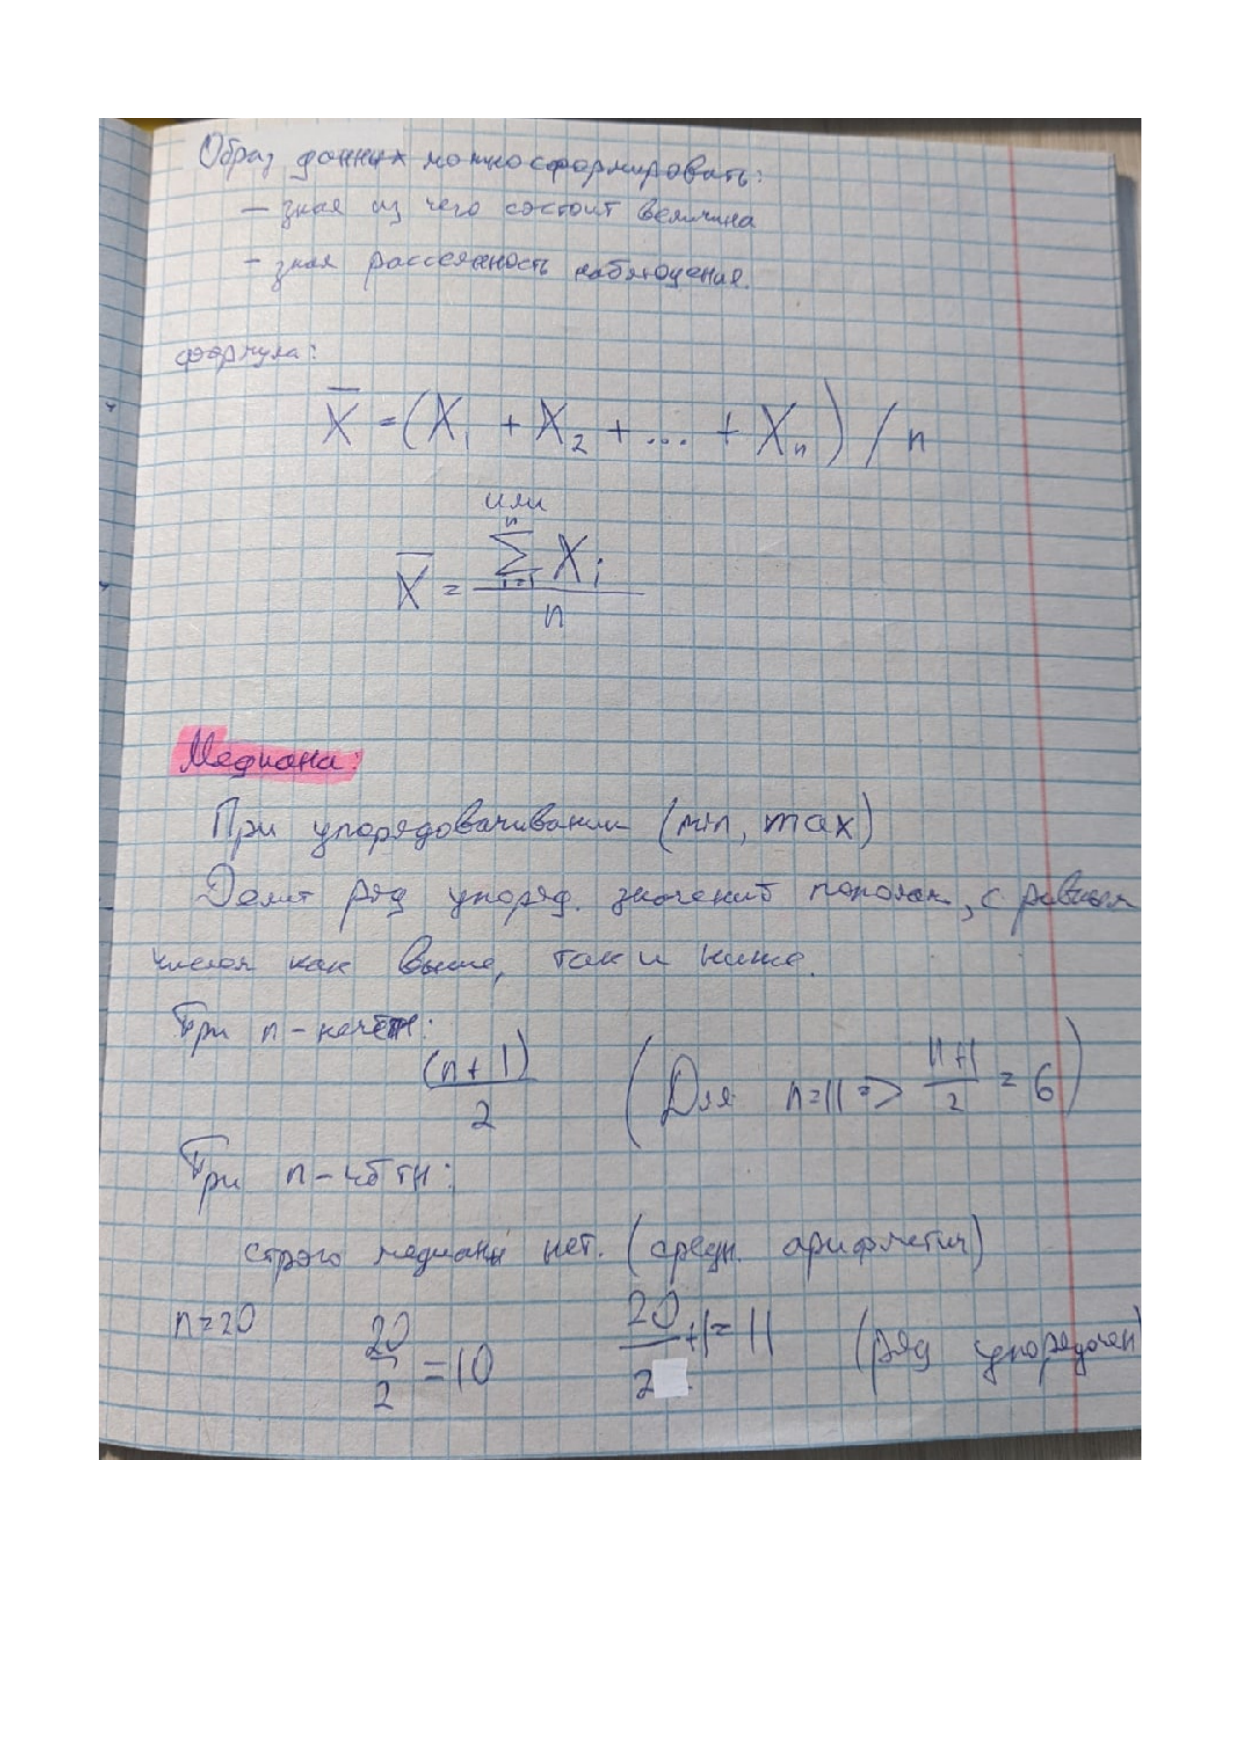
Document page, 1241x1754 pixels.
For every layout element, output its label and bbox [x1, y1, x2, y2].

picture [98, 118, 1142, 1460]
